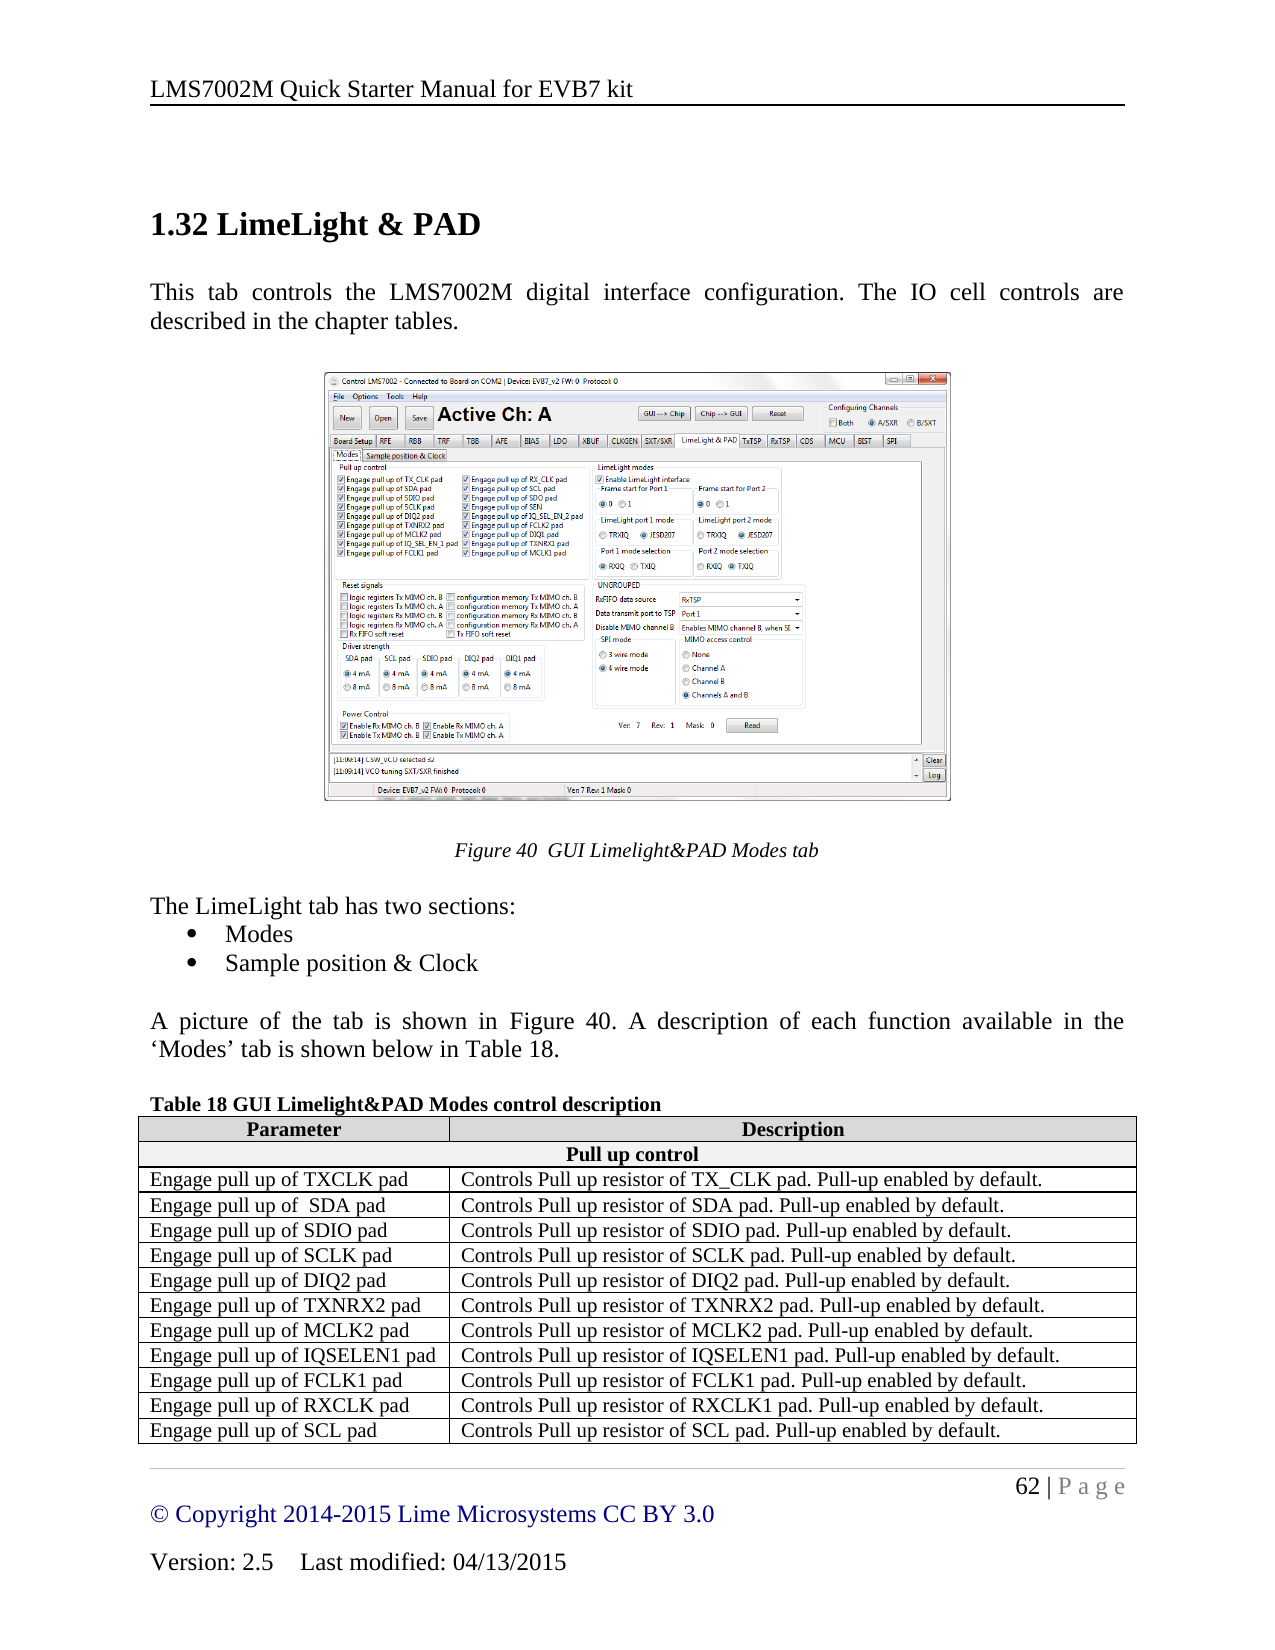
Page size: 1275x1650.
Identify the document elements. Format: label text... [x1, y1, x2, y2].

table_cell Controls Pull up resistor of SCLK pad. Pull-up enabled by default. [450, 1243, 1136, 1267]
table_cell Controls Pull up resistor of SDIO pad. Pull-up enabled by default. [450, 1218, 1136, 1242]
table_cell Engage pull up of SCL pad [139, 1419, 449, 1442]
table_header Parameter [139, 1117, 449, 1141]
picture [324, 372, 951, 801]
table_cell Controls Pull up resistor of RXCLK1 pad. Pull-up enabled by default. [450, 1393, 1136, 1417]
table_cell Engage pull up of SDIO pad [139, 1218, 449, 1242]
table_cell Engage pull up of SCLK pad [139, 1243, 449, 1267]
text Table 18 GUI Limelight&PAD Modes control description [150, 1092, 1125, 1116]
table_cell Engage pull up of MCLK2 pad [139, 1318, 449, 1342]
text A picture of the tab is shown in Figure 40. A description of each function available in the ‘Modes’ tab is shown below in Table 18. [150, 1006, 1125, 1063]
list Modes [187, 919, 1125, 948]
table_cell Controls Pull up resistor of DIQ2 pad. Pull-up enabled by default. [450, 1268, 1136, 1292]
table_cell Controls Pull up resistor of TX_CLK pad. Pull-up enabled by default. [450, 1168, 1136, 1191]
text The LimeLight tab has two sections: [150, 891, 1125, 919]
text Figure 40 GUI Limelight&PAD Modes tab [150, 838, 1125, 862]
text This tab controls the LMS7002M digital interface configuration. The IO cell controls are described in the chapter tables. [150, 277, 1125, 334]
table_cell Engage pull up of RXCLK pad [139, 1393, 449, 1417]
table_cell Engage pull up of FCLK1 pad [139, 1368, 449, 1392]
table_cell Engage pull up of TXNRX2 pad [139, 1293, 449, 1317]
table_cell Engage pull up of TXCLK pad [139, 1168, 449, 1191]
table_cell Controls Pull up resistor of SDA pad. Pull-up enabled by default. [450, 1193, 1136, 1217]
table_header Description [450, 1117, 1136, 1141]
table_cell Engage pull up of IQSELEN1 pad [139, 1343, 449, 1367]
table_cell Controls Pull up resistor of TXNRX2 pad. Pull-up enabled by default. [450, 1293, 1136, 1317]
table_cell Engage pull up of DIQ2 pad [139, 1268, 449, 1292]
table_cell Engage pull up of SDA pad [139, 1193, 449, 1217]
table_cell Controls Pull up resistor of SCL pad. Pull-up enabled by default. [450, 1419, 1136, 1442]
table_cell Controls Pull up resistor of FCLK1 pad. Pull-up enabled by default. [450, 1368, 1136, 1392]
table_cell Controls Pull up resistor of IQSELEN1 pad. Pull-up enabled by default. [450, 1343, 1136, 1367]
list Sample position & Clock [187, 948, 1125, 977]
table_cell Pull up control [139, 1142, 1136, 1166]
subtitle LimeLight & PAD [150, 204, 1125, 242]
table_cell Controls Pull up resistor of MCLK2 pad. Pull-up enabled by default. [450, 1318, 1136, 1342]
